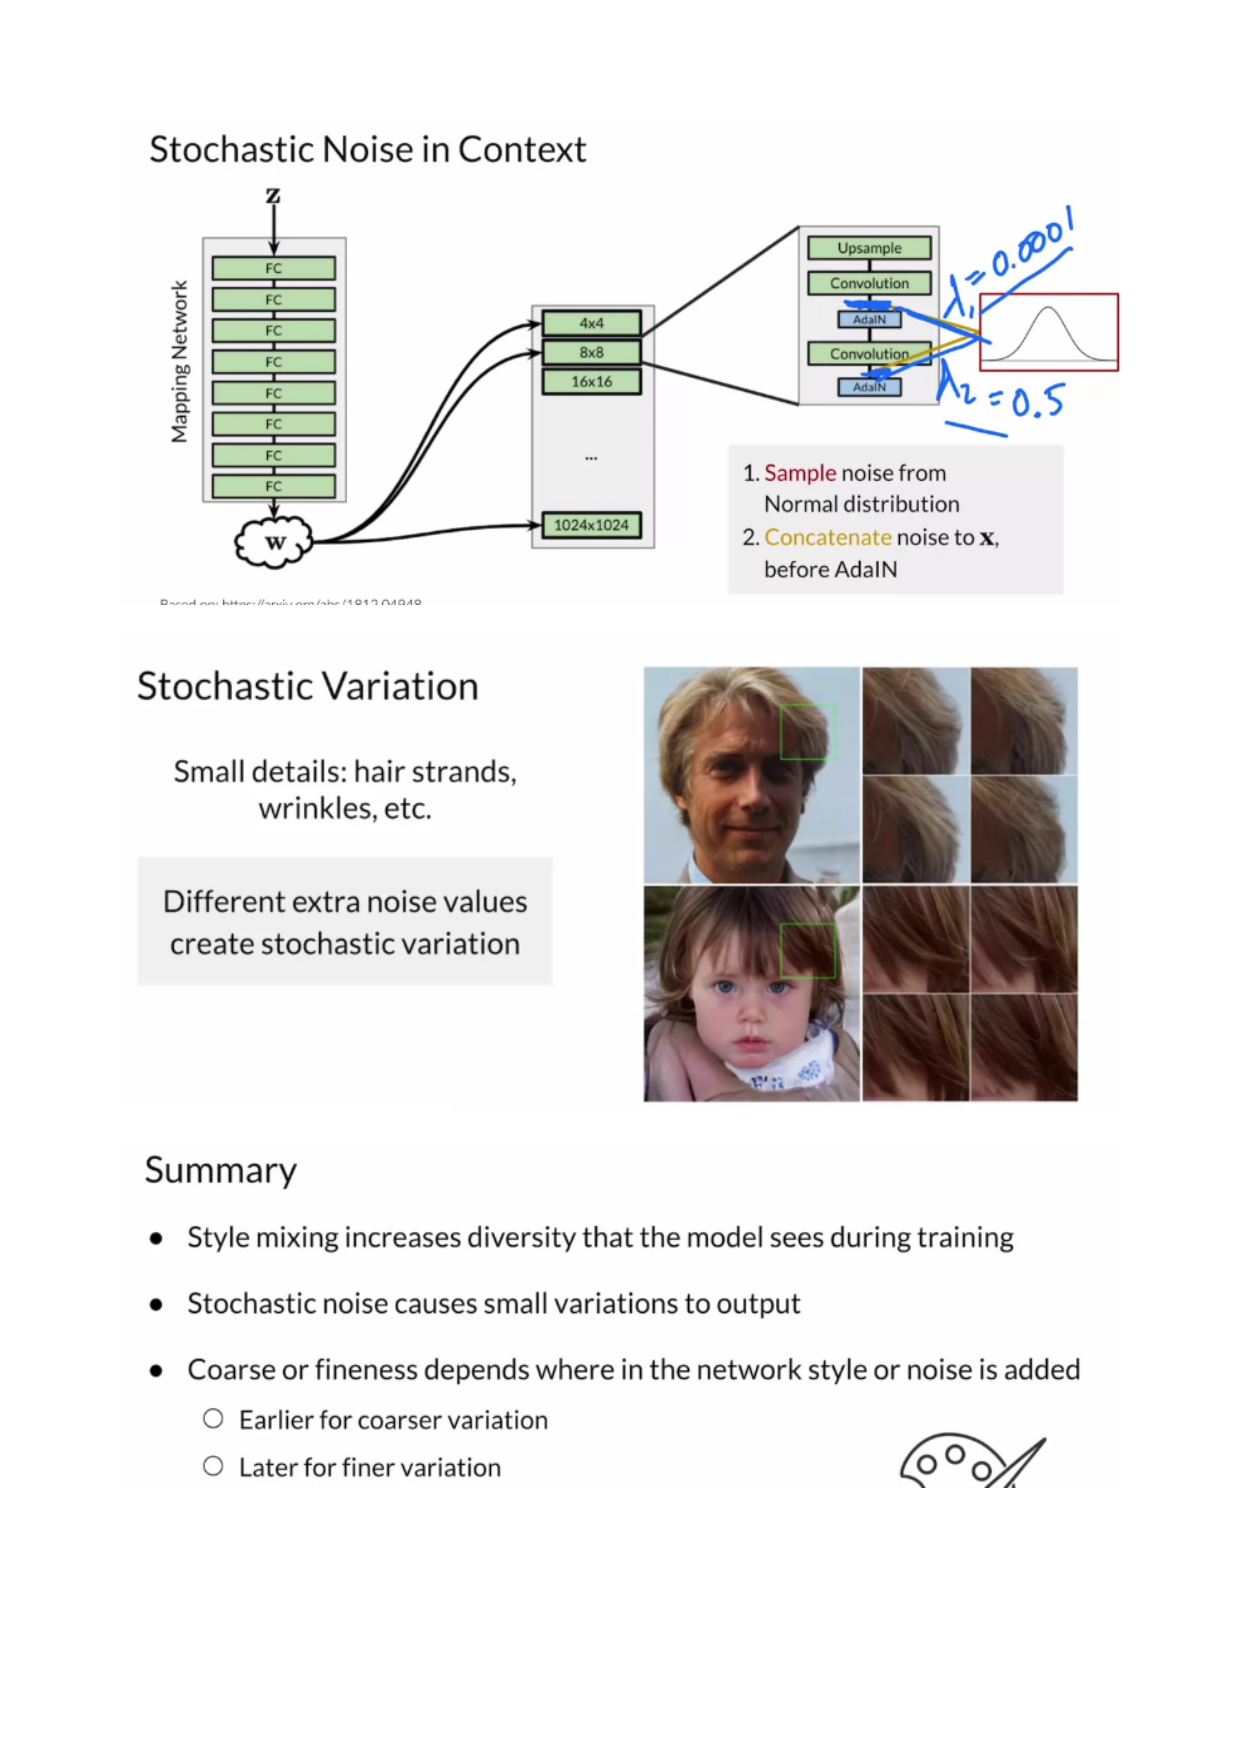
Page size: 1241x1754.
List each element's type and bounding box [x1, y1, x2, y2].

picture [118, 1141, 1123, 1488]
picture [118, 118, 1123, 605]
picture [118, 633, 1123, 1113]
